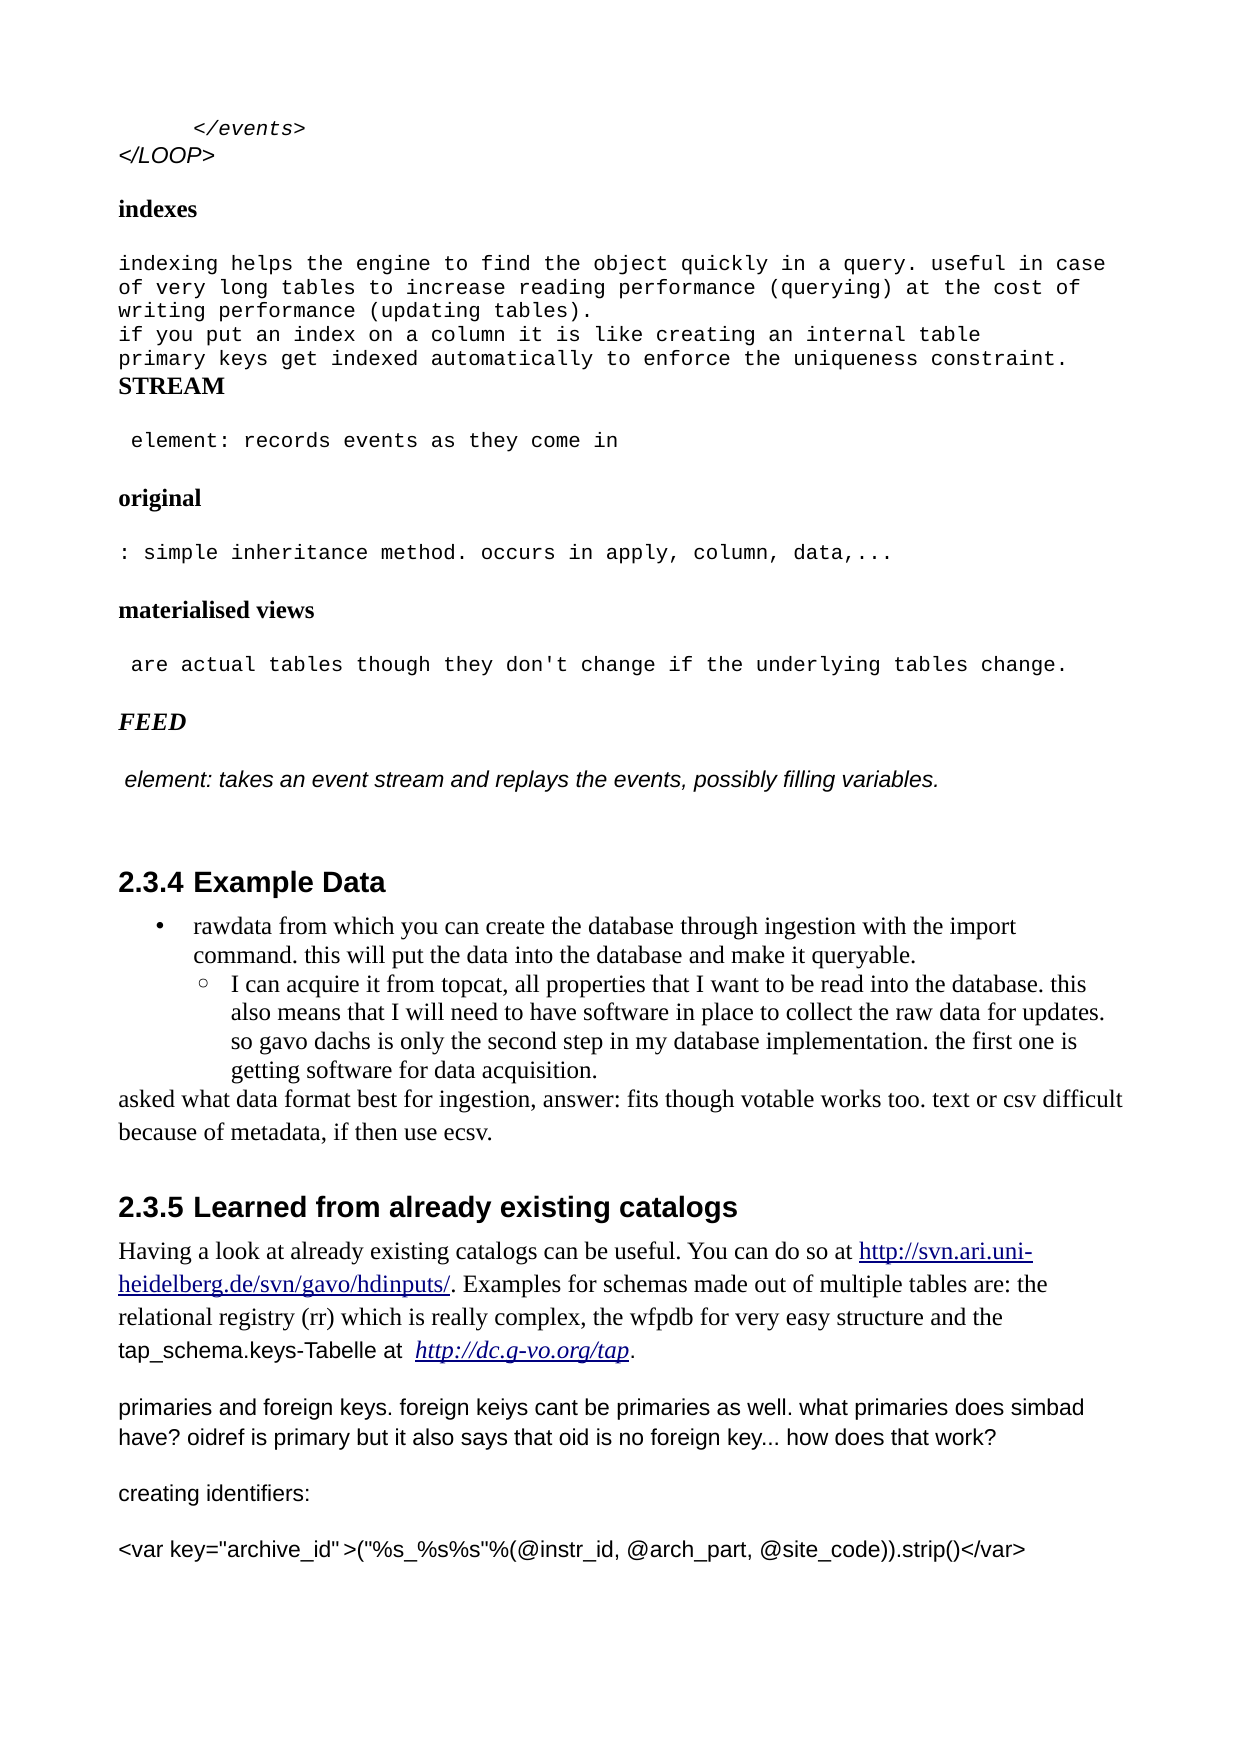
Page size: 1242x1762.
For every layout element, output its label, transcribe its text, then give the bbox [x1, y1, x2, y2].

text creating identifiers: [118, 1480, 1124, 1507]
text indexing helps the engine to find the object quickly in a query. useful in case of very long tables to increase reading performance (querying) at the cost of writing performance (updating tables). [118, 253, 1124, 324]
text </LOOP> [118, 142, 1124, 168]
text asked what data format best for ingestion, answer: fits though votable works too. text or csv difficult because of metadata, if then use ecsv. [118, 1084, 1124, 1146]
text Having a look at already existing catalogs can be useful. You can do so at http://svn.ari.uni-heidelberg.de/svn/gavo/hdinputs/. Examples for schemas made out of multiple tables are: the relational registry (rr) which is really complex, the wfpdb for very easy structure and the tap_schema.keys-Tabelle at http://dc.g-vo.org/tap. [118, 1236, 1124, 1364]
text materialised views [118, 595, 1124, 624]
text primary keys get indexed automatically to enforce the uniqueness constraint. [118, 348, 1124, 371]
text primaries and foreign keys. foreign keiys cant be primaries as well. what primaries does simbad have? oidref is primary but it also says that oid is no foreign key... how does that work? [118, 1394, 1124, 1451]
subtitle Example Data [118, 865, 1124, 899]
text if you put an index on a column it is like creating an internal table [118, 324, 1124, 348]
text original [118, 483, 1124, 512]
list rawdata from which you can create the database through ingestion with the import command. this will put the data into the database and make it queryable. [156, 911, 1124, 969]
subtitle Learned from already existing catalogs [118, 1190, 1124, 1224]
text are actual tables though they don't change if the underlying tables change. [118, 654, 1124, 678]
list I can acquire it from topcat, all properties that I want to be read into the database. this also means that I will need to have software in place to collect the raw data for updates. so gavo dachs is only the second step in my database implementation. the first one is getting software for data acquisition. [193, 969, 1124, 1084]
text indexes [118, 194, 1124, 223]
text <var key="archive_id" >("%s_%s%s"%(@instr_id, @arch_part, @site_code)).strip()</var> [118, 1536, 1124, 1563]
text STREAM [118, 371, 1124, 400]
text FEED [118, 707, 1124, 736]
text element: records events as they come in [118, 430, 1124, 454]
text : simple inheritance method. occurs in apply, column, data,... [118, 542, 1124, 566]
text </events> [118, 118, 1124, 142]
text element: takes an event stream and replays the events, possibly filling variables. [118, 766, 1124, 792]
